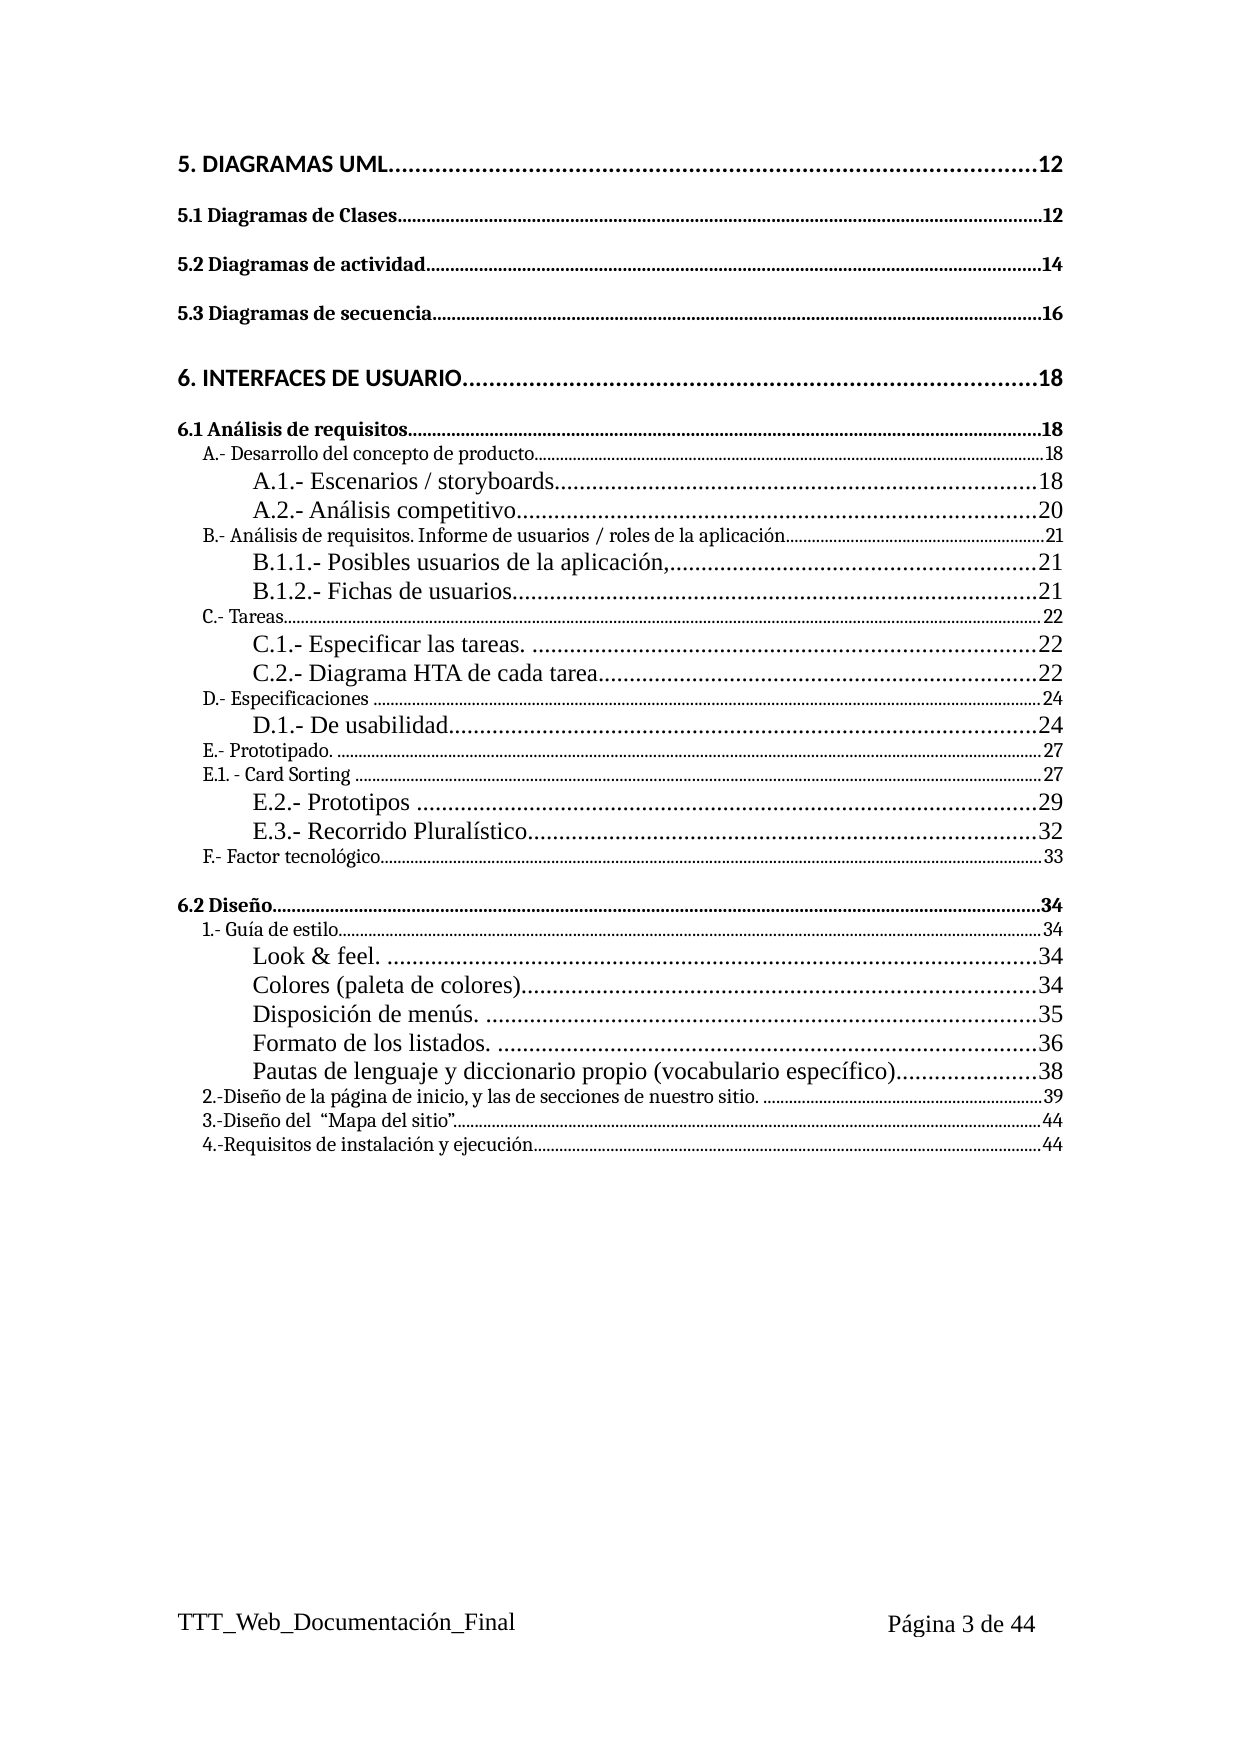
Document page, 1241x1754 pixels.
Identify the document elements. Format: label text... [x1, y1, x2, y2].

text E.- Prototipado. 27 [202, 739, 1063, 763]
text 2.-Diseño de la página de inicio, y las de secciones de nuestro sitio. 39 [202, 1085, 1063, 1109]
text 3.-Diseño del “Mapa del sitio”. 44 [202, 1109, 1063, 1133]
text Formato de los listados. 36 [252, 1028, 1063, 1056]
text B.1.2.- Fichas de usuarios 21 [252, 576, 1063, 605]
text D.- Especificaciones 24 [202, 686, 1063, 710]
text 6.2 Diseño 34 [177, 893, 1063, 917]
text 1.- Guía de estilo. 34 [202, 917, 1063, 941]
text C.2.- Diagrama HTA de cada tarea. 22 [252, 658, 1063, 686]
text A.- Desarrollo del concepto de producto. 18 [202, 442, 1063, 466]
text B.1.1.- Posibles usuarios de la aplicación, 21 [252, 547, 1063, 576]
text Pautas de lenguaje y diccionario propio (vocabulario específico). 38 [252, 1056, 1063, 1085]
text F.- Factor tecnológico. 33 [202, 844, 1063, 868]
text Disposición de menús. 35 [252, 999, 1063, 1028]
text Look & feel. 34 [252, 941, 1063, 970]
text 5.2 Diagramas de actividad 14 [177, 252, 1063, 276]
text 6. INTERFACES DE USUARIO 18 [177, 363, 1063, 393]
text 5. DIAGRAMAS UML 12 [177, 148, 1063, 178]
text E.2.- Prototipos 29 [252, 787, 1063, 816]
text 6.1 Análisis de requisitos 18 [177, 418, 1063, 442]
text 5.1 Diagramas de Clases 12 [177, 203, 1063, 227]
text C.1.- Especificar las tareas. 22 [252, 629, 1063, 658]
text A.1.- Escenarios / storyboards. 18 [252, 466, 1063, 495]
text B.- Análisis de requisitos. Informe de usuarios / roles de la aplicación. 21 [202, 523, 1063, 547]
text 5.3 Diagramas de secuencia 16 [177, 301, 1063, 325]
text 4.-Requisitos de instalación y ejecución. 44 [202, 1133, 1063, 1157]
text D.1.- De usabilidad. 24 [252, 710, 1063, 739]
text E.1. - Card Sorting 27 [202, 763, 1063, 787]
text C.- Tareas. 22 [202, 605, 1063, 629]
text E.3.- Recorrido Pluralístico 32 [252, 816, 1063, 844]
text A.2.- Análisis competitivo. 20 [252, 495, 1063, 523]
text Colores (paleta de colores). 34 [252, 970, 1063, 999]
